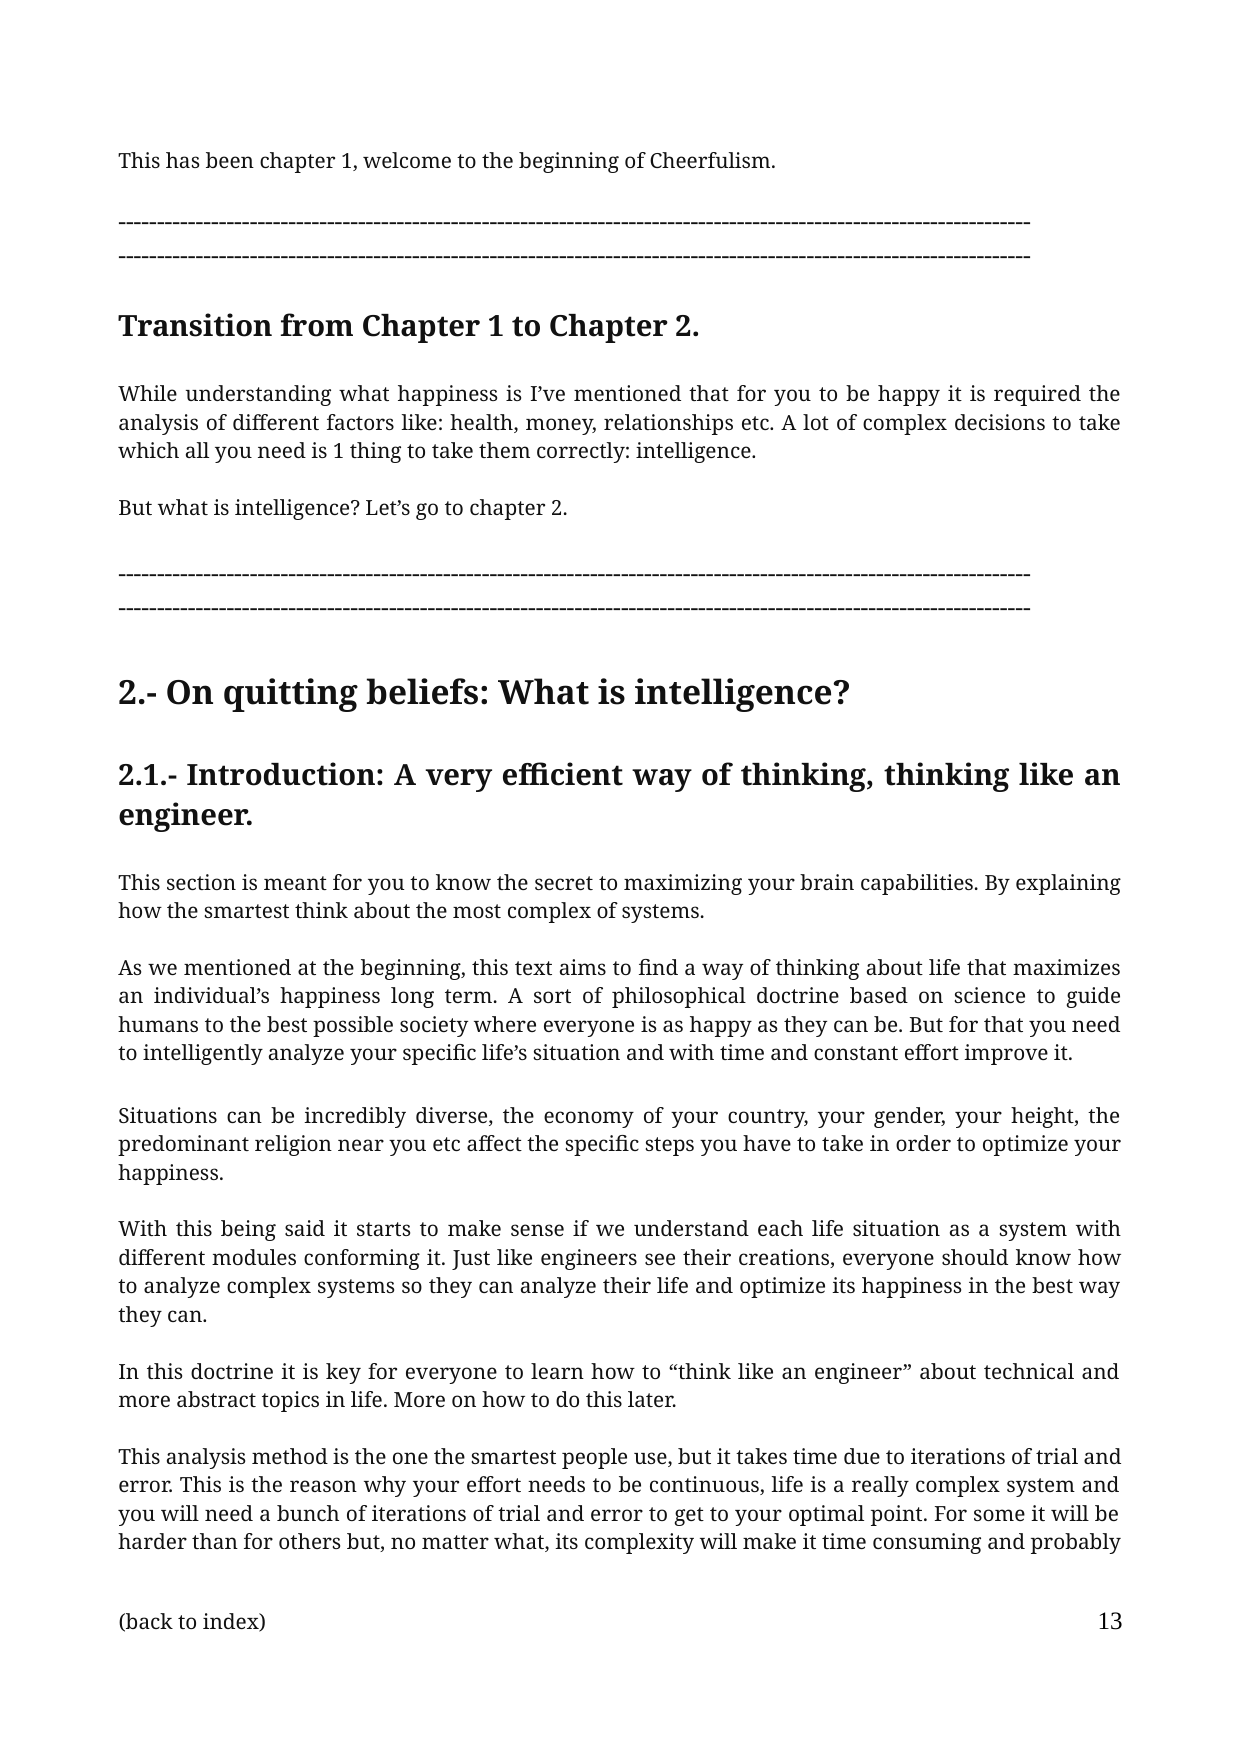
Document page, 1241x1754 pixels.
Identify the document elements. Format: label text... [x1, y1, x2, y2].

text ---------------------------------------------------------------------------------------------------------------------- [118, 237, 1122, 272]
text With this being said it starts to make sense if we understand each life situation as a system with different modules conforming it. Just like engineers see their creations, everyone should know how to analyze complex systems so they can analyze their life and optimize its happiness in the best way they can. [118, 1214, 1122, 1328]
text ---------------------------------------------------------------------------------------------------------------------- [118, 590, 1122, 624]
text But what is intelligence? Let’s go to chapter 2. [118, 493, 1122, 522]
text This section is meant for you to know the secret to maximizing your brain capabilities. By explaining how the smartest think about the most complex of systems. [118, 868, 1122, 924]
text ---------------------------------------------------------------------------------------------------------------------- [118, 203, 1122, 237]
text This analysis method is the one the smartest people use, but it takes time due to iterations of trial and error. This is the reason why your effort needs to be continuous, life is a really complex system and you will need a bunch of iterations of trial and error to get to your optimal point. For some it will be harder than for others but, no matter what, its complexity will make it time consuming and probably [118, 1442, 1122, 1556]
text 2.1.- Introduction: A very efficient way of thinking, thinking like an engineer. [118, 754, 1122, 834]
text This has been chapter 1, welcome to the beginning of Cheerfulism. [118, 147, 1122, 175]
text ---------------------------------------------------------------------------------------------------------------------- [118, 556, 1122, 590]
text 2.- On quitting beliefs: What is intelligence? [118, 669, 1122, 714]
text Situations can be incredibly diverse, the economy of your country, your gender, your height, the predominant religion near you etc affect the specific steps you have to take in order to optimize your happiness. [118, 1101, 1122, 1186]
text Transition from Chapter 1 to Chapter 2. [118, 306, 1122, 345]
text As we mentioned at the beginning, this text aims to find a way of thinking about life that maximizes an individual’s happiness long term. A sort of philosophical doctrine based on science to guide humans to the best possible society where everyone is as happy as they can be. But for that you need to intelligently analyze your specific life’s situation and with time and constant effort improve it. [118, 953, 1122, 1067]
text While understanding what happiness is I’ve mentioned that for you to be happy it is required the analysis of different factors like: health, money, relationships etc. A lot of complex decisions to take which all you need is 1 thing to take them correctly: intelligence. [118, 379, 1122, 465]
text In this doctrine it is key for everyone to learn how to “think like an engineer” about technical and more abstract topics in life. More on how to do this later. [118, 1357, 1122, 1414]
